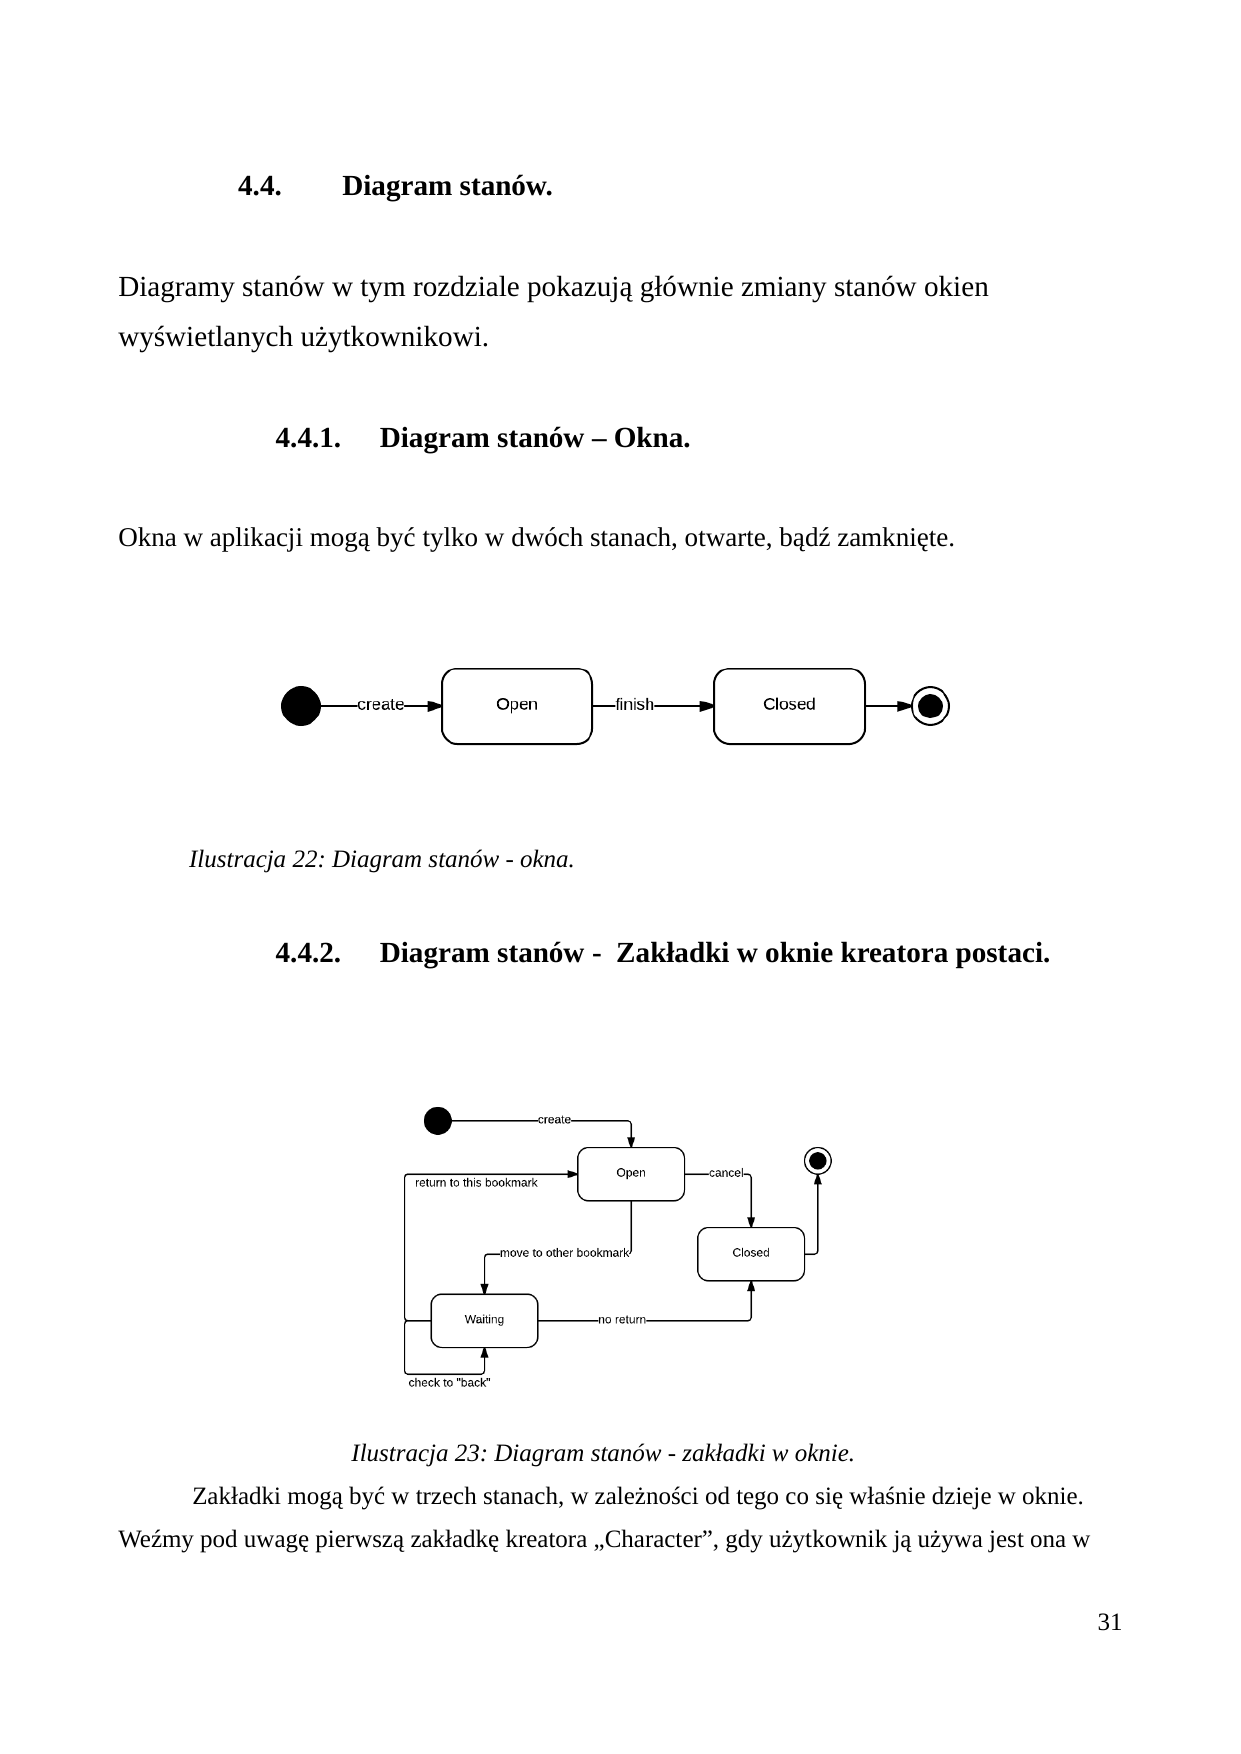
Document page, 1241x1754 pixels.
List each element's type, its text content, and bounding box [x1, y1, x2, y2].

text Ilustracja 23: Diagram stanów - zakładki w oknie. [351, 1438, 889, 1467]
text Zakładki mogą być w trzech stanach, w zależności od tego co się właśnie dzieje w oknie. Weźmy pod uwagę pierwszą zakładkę kreatora „Character”, gdy użytkownik ją używa jest ona w [118, 1028, 1122, 1553]
picture [188, 575, 1052, 844]
list Diagram stanów – Okna. [268, 420, 1122, 453]
text Ilustracja 22: Diagram stanów - okna. [189, 844, 1051, 873]
list Diagram stanów. [231, 168, 1122, 202]
text Okna w aplikacji mogą być tylko w dwóch stanach, otwarte, bądź zamknięte. [118, 521, 1122, 552]
text [189, 562, 1051, 575]
text Diagramy stanów w tym rozdziale pokazują głównie zmiany stanów okien wyświetlanych użytkownikowi. [118, 269, 1122, 353]
list Diagram stanów - Zakładki w oknie kreatora postaci. [268, 935, 1122, 968]
picture [351, 1055, 890, 1438]
